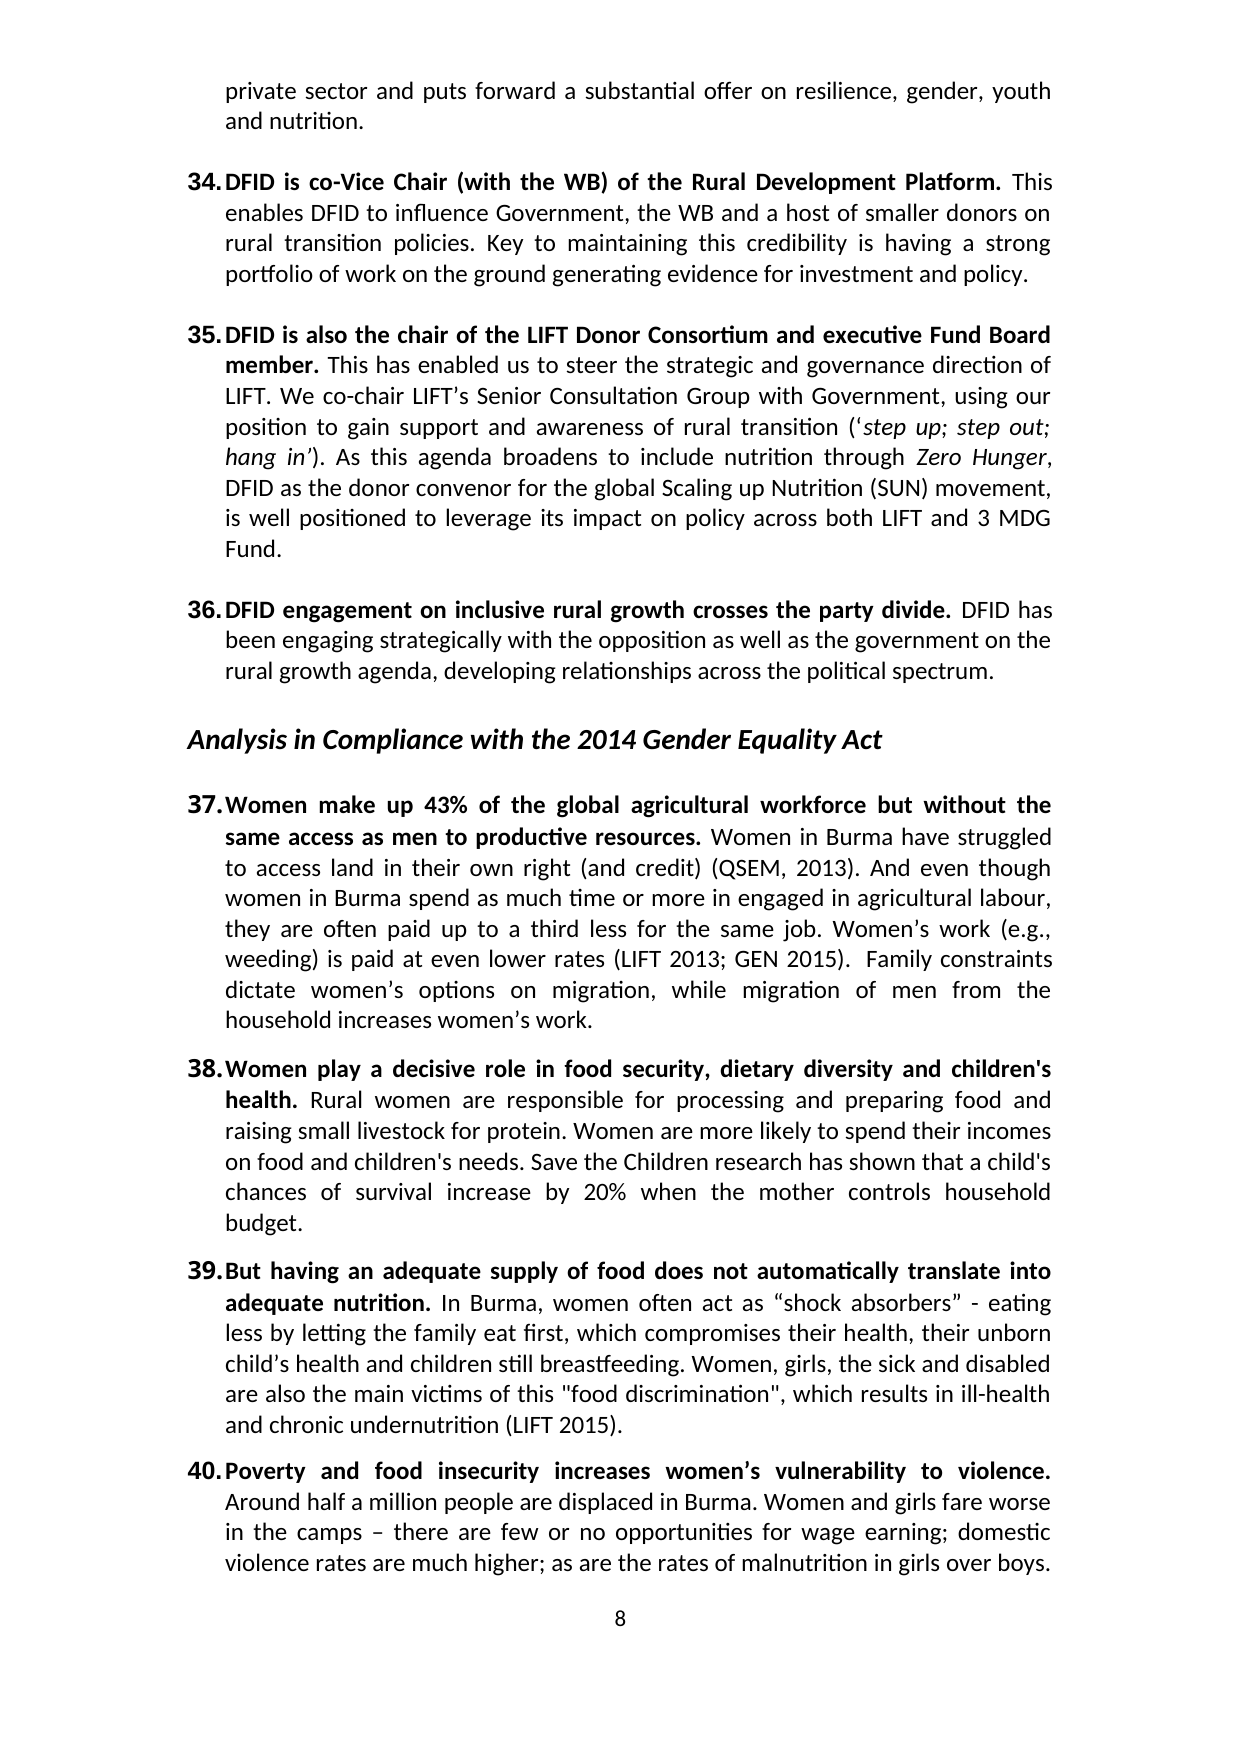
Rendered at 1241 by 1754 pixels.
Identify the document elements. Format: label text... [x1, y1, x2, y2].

list private sector and puts forward a substantial offer on resilience, gender, youth and nutrition. [187, 75, 1053, 136]
list But having an adequate supply of food does not automatically translate into adequate nutrition. In Burma, women often act as “shock absorbers” - eating less by letting the family eat first, which compromises their health, their unborn child’s health and children still breastfeeding. Women, girls, the sick and disabled are also the main victims of this "food discrimination", which results in ill-health and chronic undernutrition (LIFT 2015). [187, 1253, 1053, 1439]
list Analysis in Compliance with the 2014 Gender Equality Act [187, 721, 1053, 757]
list DFID is co-Vice Chair (with the WB) of the Rural Development Platform. This enables DFID to influence Government, the WB and a host of smaller donors on rural transition policies. Key to maintaining this credibility is having a strong portfolio of work on the ground generating evidence for investment and policy. [187, 167, 1053, 289]
list Poverty and food insecurity increases women’s vulnerability to violence. Around half a million people are displaced in Burma. Women and girls fare worse in the camps – there are few or no opportunities for wage earning; domestic violence rates are much higher; as are the rates of malnutrition in girls over boys. [187, 1455, 1053, 1577]
list DFID is also the chair of the LIFT Donor Consortium and executive Fund Board member. This has enabled us to steer the strategic and governance direction of LIFT. We co-chair LIFT’s Senior Consultation Group with Government, using our position to gain support and awareness of rural transition (‘step up; step out; hang in’). As this agenda broadens to include nutrition through Zero Hunger, DFID as the donor convenor for the global Scaling up Nutrition (SUN) movement, is well positioned to leverage its impact on policy across both LIFT and 3 MDG Fund. [187, 319, 1053, 563]
list Women play a decisive role in food security, dietary diversity and children's health. Rural women are responsible for processing and preparing food and raising small livestock for protein. Women are more likely to spend their incomes on food and children's needs. Save the Children research has shown that a child's chances of survival increase by 20% when the mother controls household budget. [187, 1051, 1053, 1237]
list DFID engagement on inclusive rural growth crosses the party divide. DFID has been engaging strategically with the opposition as well as the government on the rural growth agenda, developing relationships across the political spectrum. [187, 594, 1053, 685]
list Women make up 43% of the global agricultural workforce but without the same access as men to productive resources. Women in Burma have struggled to access land in their own right (and credit) (QSEM, 2013). And even though women in Burma spend as much time or more in engaged in agricultural labour, they are often paid up to a third less for the same job. Women’s work (e.g., weeding) is paid at even lower rates (LIFT 2013; GEN 2015). Family constraints dictate women’s options on migration, while migration of men from the household increases women’s work. [187, 787, 1053, 1035]
